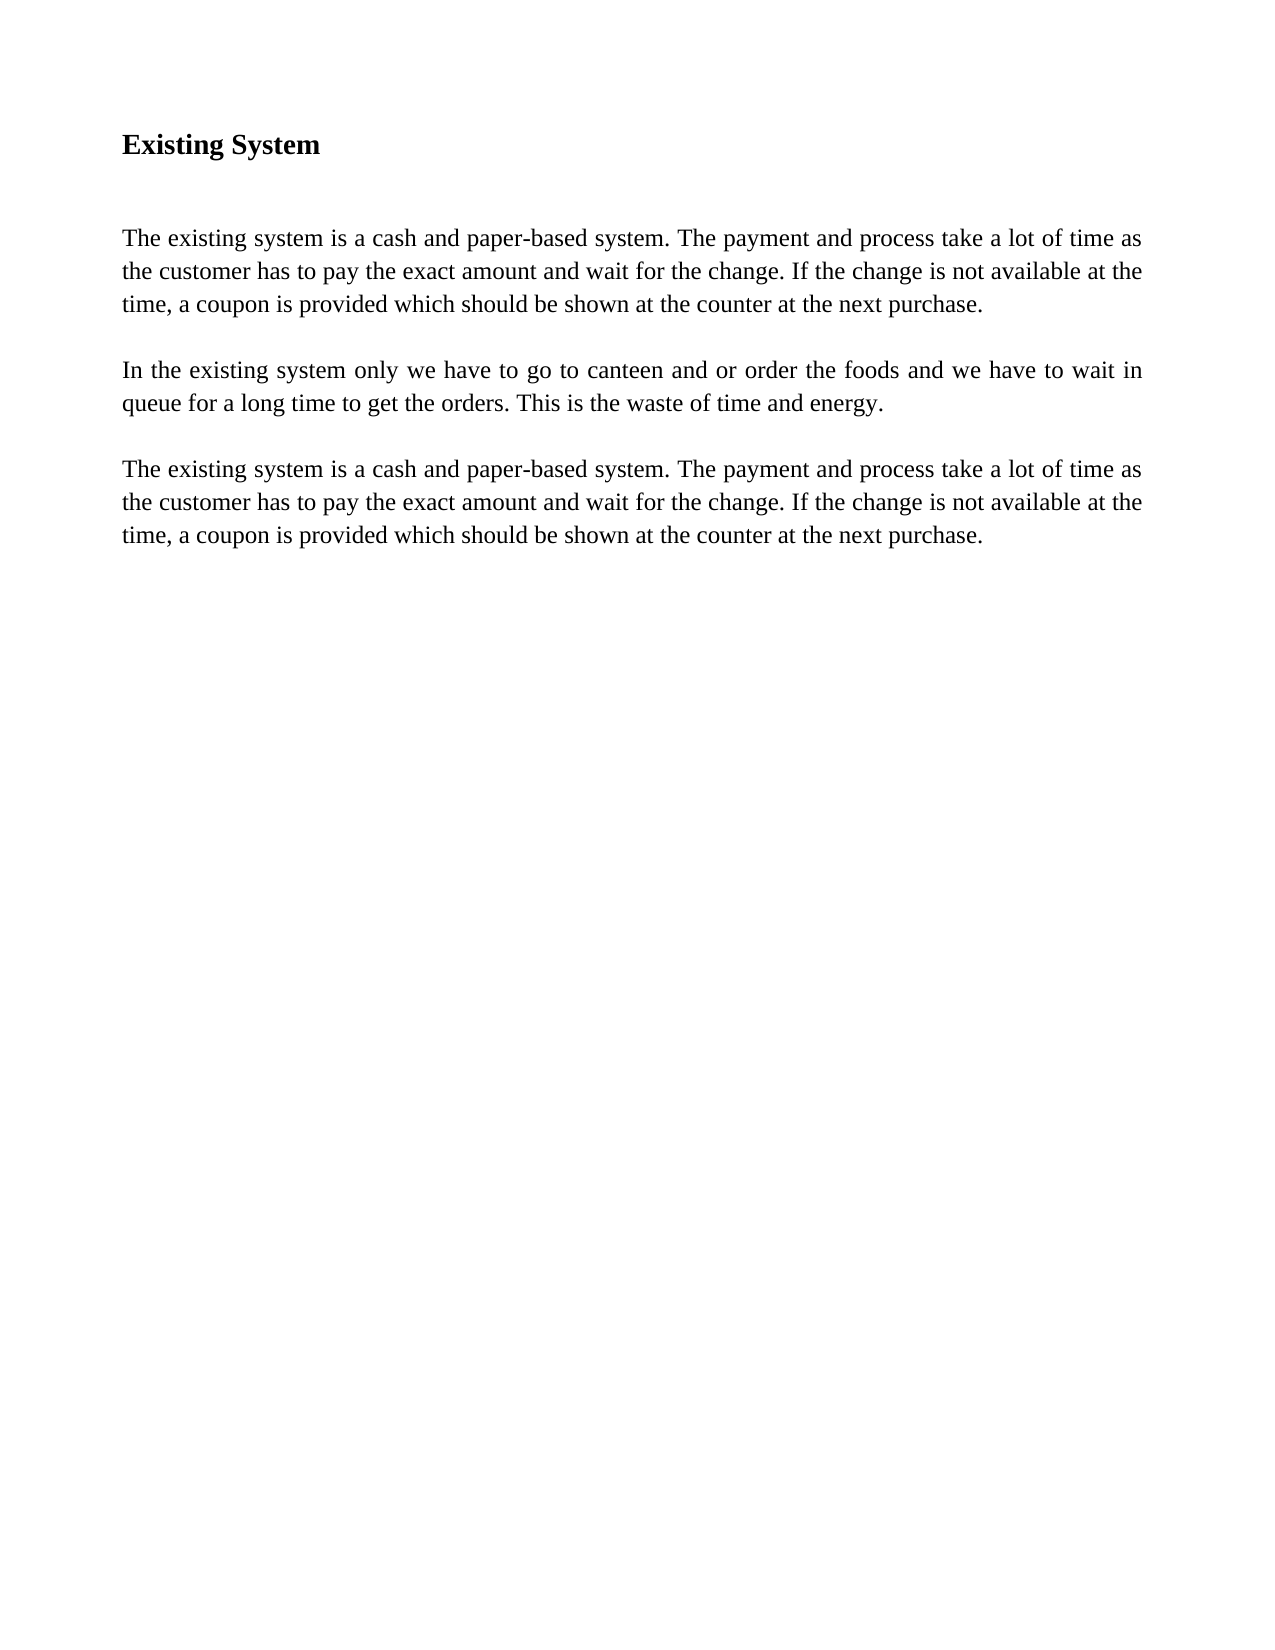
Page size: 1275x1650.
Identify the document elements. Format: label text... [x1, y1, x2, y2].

text In the existing system only we have to go to canteen and or order the foods and we have to wait in queue for a long time to get the orders. This is the waste of time and energy. [122, 355, 1144, 417]
text Existing System [122, 127, 1144, 161]
text The existing system is a cash and paper-based system. The payment and process take a lot of time as the customer has to pay the exact amount and wait for the change. If the change is not available at the time, a coupon is provided which should be shown at the counter at the next purchase. [122, 454, 1144, 549]
text The existing system is a cash and paper-based system. The payment and process take a lot of time as the customer has to pay the exact amount and wait for the change. If the change is not available at the time, a coupon is provided which should be shown at the counter at the next purchase. [122, 223, 1144, 318]
